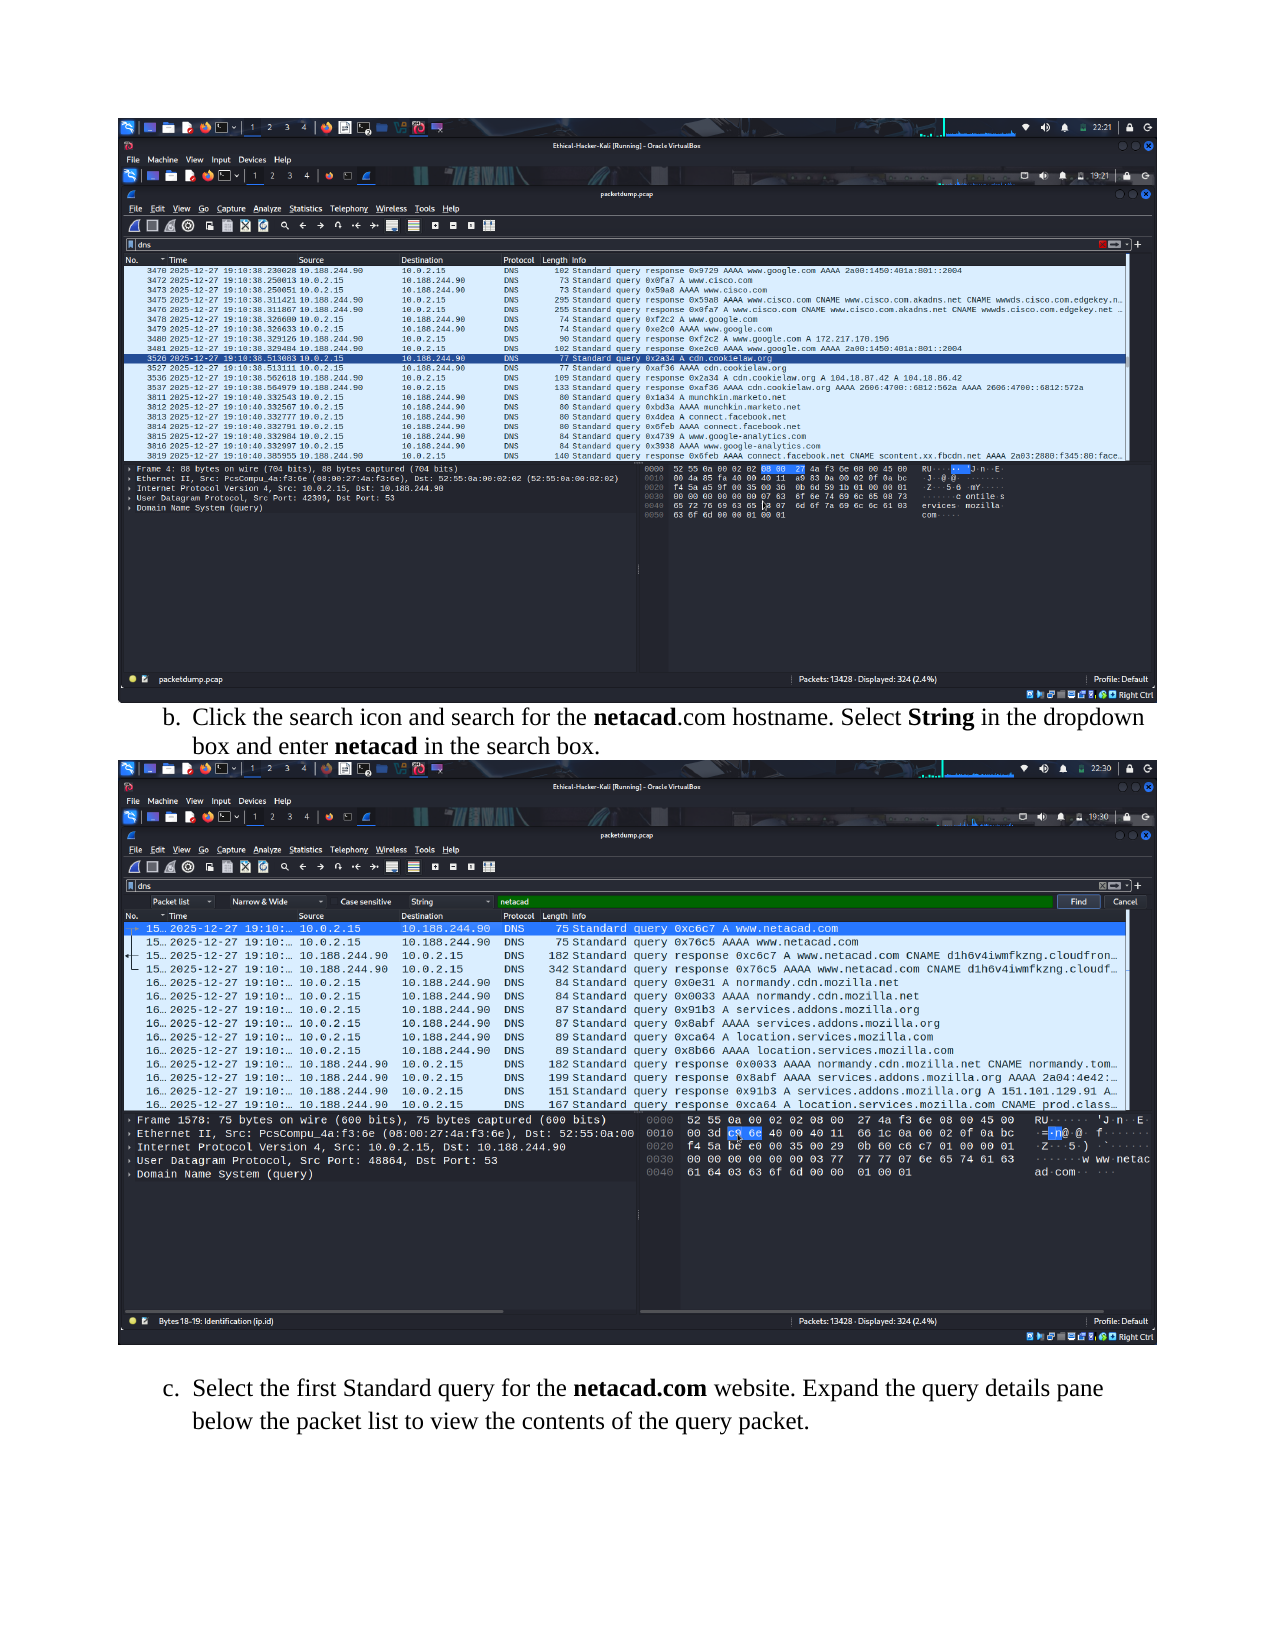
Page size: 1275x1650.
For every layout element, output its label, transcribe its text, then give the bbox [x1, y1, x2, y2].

list Click the search icon and search for the netacad.com hostname. Select String in the dropdown box and enter netacad in the search box. [162, 703, 1157, 760]
list Select the first Standard query for the netacad.com website. Expand the query details pane below the packet list to view the contents of the query packet. [162, 1373, 1157, 1435]
picture [118, 118, 1157, 703]
picture [118, 760, 1157, 1345]
